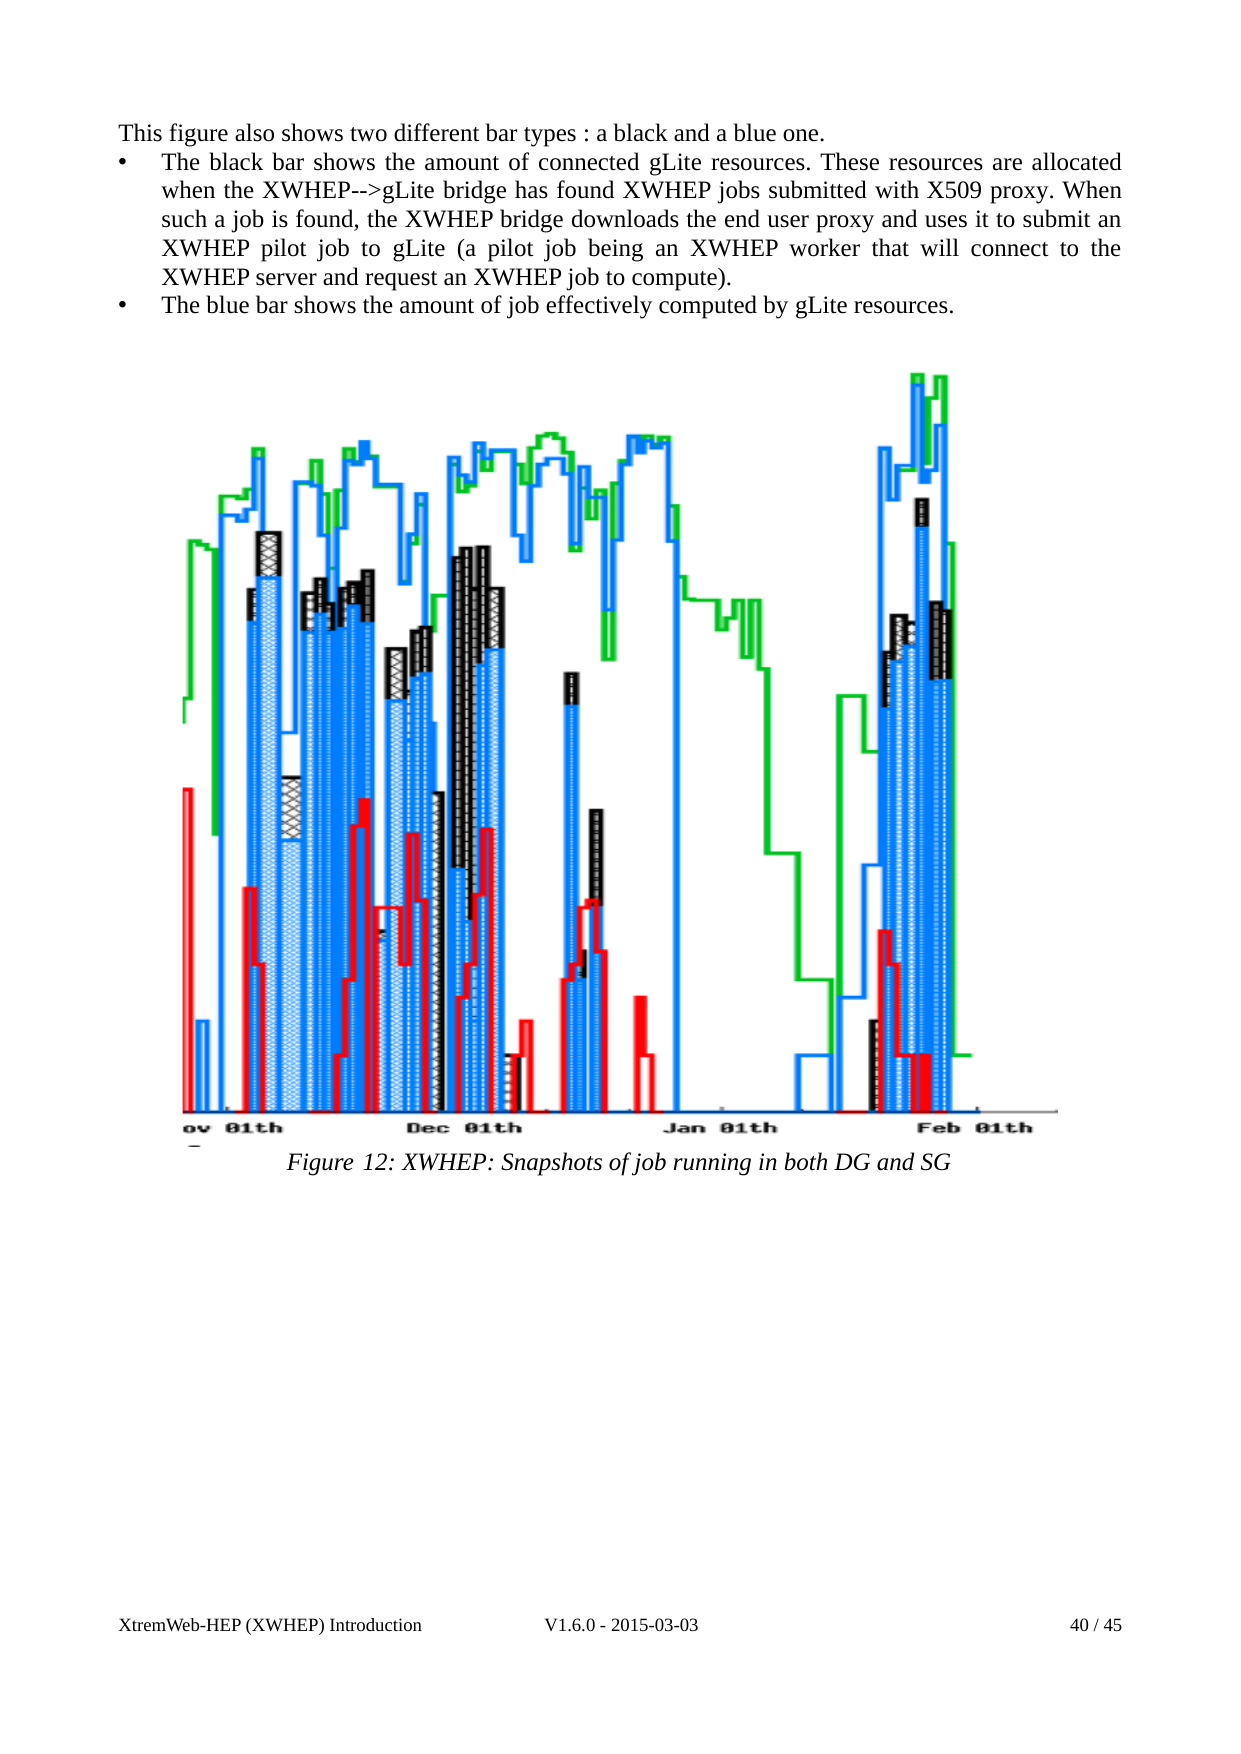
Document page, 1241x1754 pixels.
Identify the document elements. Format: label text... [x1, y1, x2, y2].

picture [182, 369, 1058, 1147]
text This figure also shows two different bar types : a black and a blue one. [118, 118, 1122, 147]
list The black bar shows the amount of connected gLite resources. These resources are allocated when the XWHEP-->gLite bridge has found XWHEP jobs submitted with X509 proxy. When such a job is found, the XWHEP bridge downloads the end user proxy and uses it to submit an XWHEP pilot job to gLite (a pilot job being an XWHEP worker that will connect to the XWHEP server and request an XWHEP job to compute). [118, 147, 1122, 291]
list The blue bar shows the amount of job effectively computed by gLite resources. [118, 291, 1122, 319]
text Figure 12: XWHEP: Snapshots of job running in both DG and SG [182, 1147, 1058, 1176]
